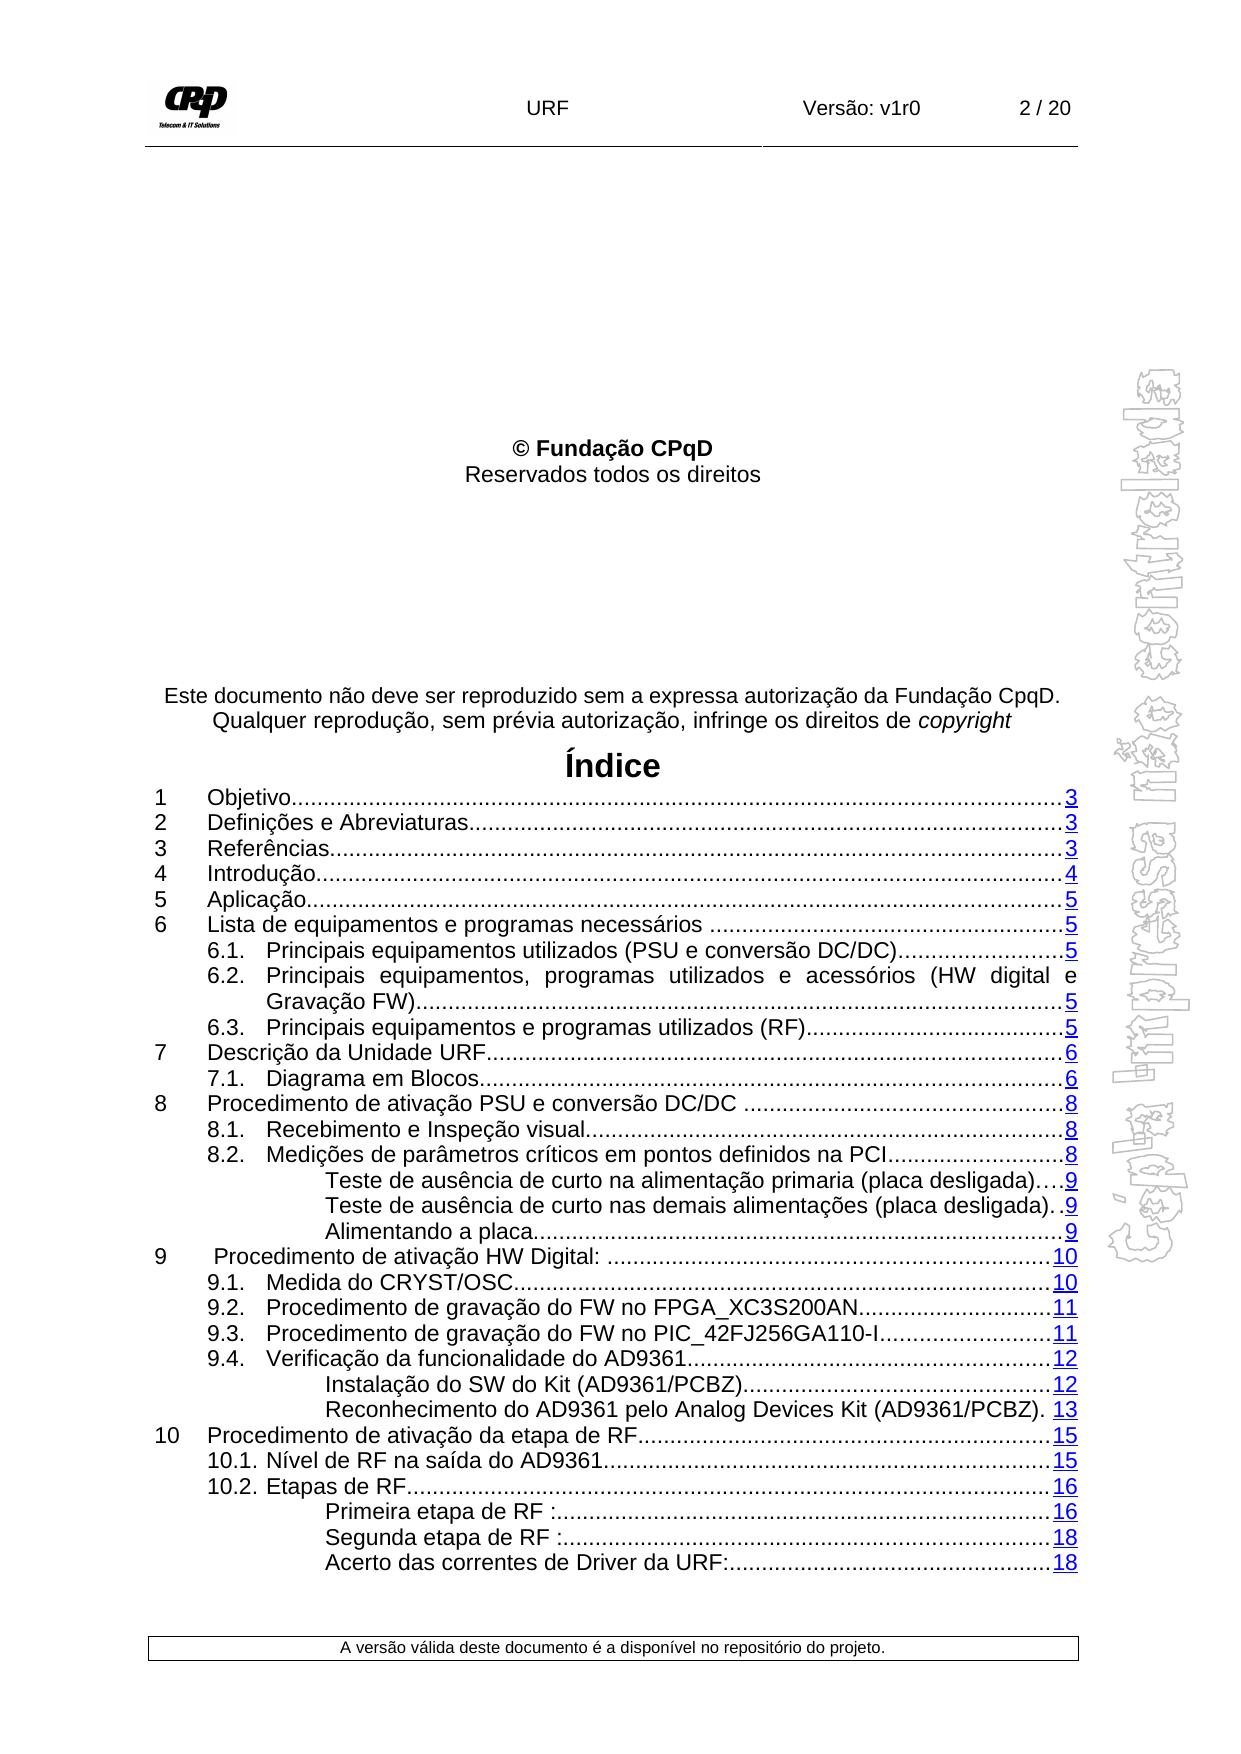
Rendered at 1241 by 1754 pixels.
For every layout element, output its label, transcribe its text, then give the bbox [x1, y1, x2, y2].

text Instalação do SW do Kit (AD9361/PCBZ) 12 [266, 1371, 1078, 1397]
text 5 Aplicação 5 [148, 887, 1078, 912]
text Reconhecimento do AD9361 pelo Analog Devices Kit (AD9361/PCBZ) 13 [266, 1397, 1078, 1422]
text 6 Lista de equipamentos e programas necessários 5 [148, 912, 1078, 938]
text 4 Introdução 4 [148, 861, 1078, 887]
text 1 Objetivo 3 [148, 784, 1078, 810]
text 6.3. Principais equipamentos e programas utilizados (RF) 5 [207, 1014, 1078, 1040]
text 9.3. Procedimento de gravação do FW no PIC_42FJ256GA110-I 11 [207, 1320, 1078, 1346]
text 7.1. Diagrama em Blocos 6 [207, 1065, 1078, 1091]
text Primeira etapa de RF : 16 [266, 1499, 1078, 1524]
text 7 Descrição da Unidade URF 6 [148, 1040, 1078, 1065]
text Reservados todos os direitos [148, 462, 1078, 487]
text Este documento não deve ser reproduzido sem a expressa autorização da Fundação CpqD. [148, 683, 1078, 708]
text 9 Procedimento de ativação HW Digital: 10 [148, 1244, 1078, 1269]
text 6.1. Principais equipamentos utilizados (PSU e conversão DC/DC) 5 [207, 938, 1078, 963]
text 9.2. Procedimento de gravação do FW no FPGA_XC3S200AN 11 [207, 1295, 1078, 1320]
text 8.2. Medições de parâmetros críticos em pontos definidos na PCI 8 [207, 1142, 1078, 1167]
subtitle Índice [148, 747, 1078, 784]
text Acerto das correntes de Driver da URF: 18 [266, 1550, 1078, 1576]
text © Fundação CPqD [148, 436, 1078, 462]
text 10 Procedimento de ativação da etapa de RF 15 [148, 1422, 1078, 1448]
text 9.1. Medida do CRYST/OSC 10 [207, 1269, 1078, 1295]
text 8 Procedimento de ativação PSU e conversão DC/DC 8 [148, 1091, 1078, 1116]
text Segunda etapa de RF : 18 [266, 1524, 1078, 1550]
text 9.4. Verificação da funcionalidade do AD9361 12 [207, 1346, 1078, 1371]
text 3 Referências 3 [148, 836, 1078, 861]
text Teste de ausência de curto nas demais alimentações (placa desligada) 9 [266, 1193, 1078, 1218]
text Alimentando a placa 9 [266, 1218, 1078, 1244]
text 6.2. Principais equipamentos, programas utilizados e acessórios (HW digital e Gravação FW) 5 [207, 963, 1078, 1014]
text 10.1. Nível de RF na saída do AD9361 15 [207, 1448, 1078, 1473]
text Qualquer reprodução, sem prévia autorização, infringe os direitos de copyright [148, 708, 1078, 733]
text 10.2. Etapas de RF 16 [207, 1473, 1078, 1499]
text 2 Definições e Abreviaturas 3 [148, 810, 1078, 836]
picture [147, 80, 237, 137]
text 8.1. Recebimento e Inspeção visual 8 [207, 1116, 1078, 1142]
text Teste de ausência de curto na alimentação primaria (placa desligada) 9 [266, 1167, 1078, 1193]
